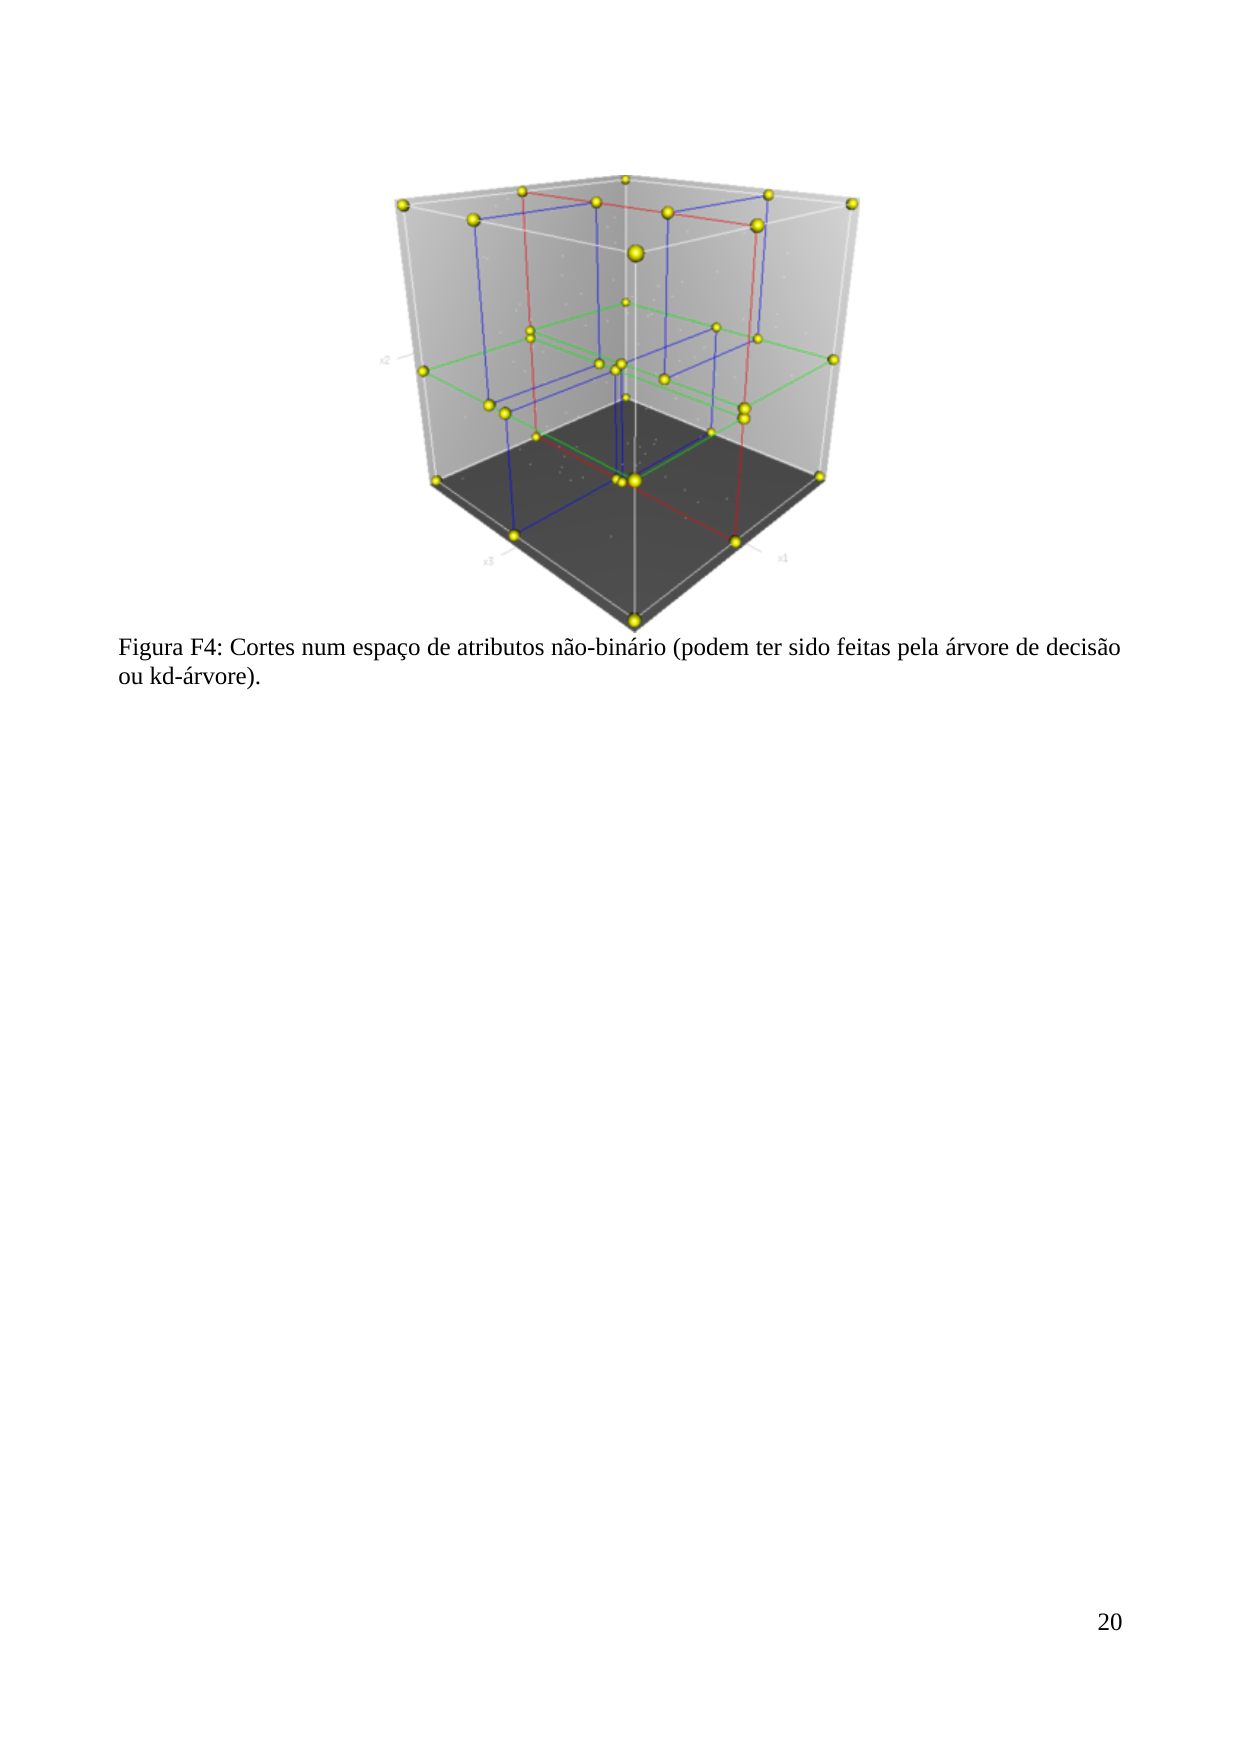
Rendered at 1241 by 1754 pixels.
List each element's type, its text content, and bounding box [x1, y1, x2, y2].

text Figura F4: Cortes num espaço de atributos não-binário (podem ter sido feitas pela árvore de decisão ou kd-árvore). [118, 632, 1122, 690]
picture [380, 175, 861, 633]
